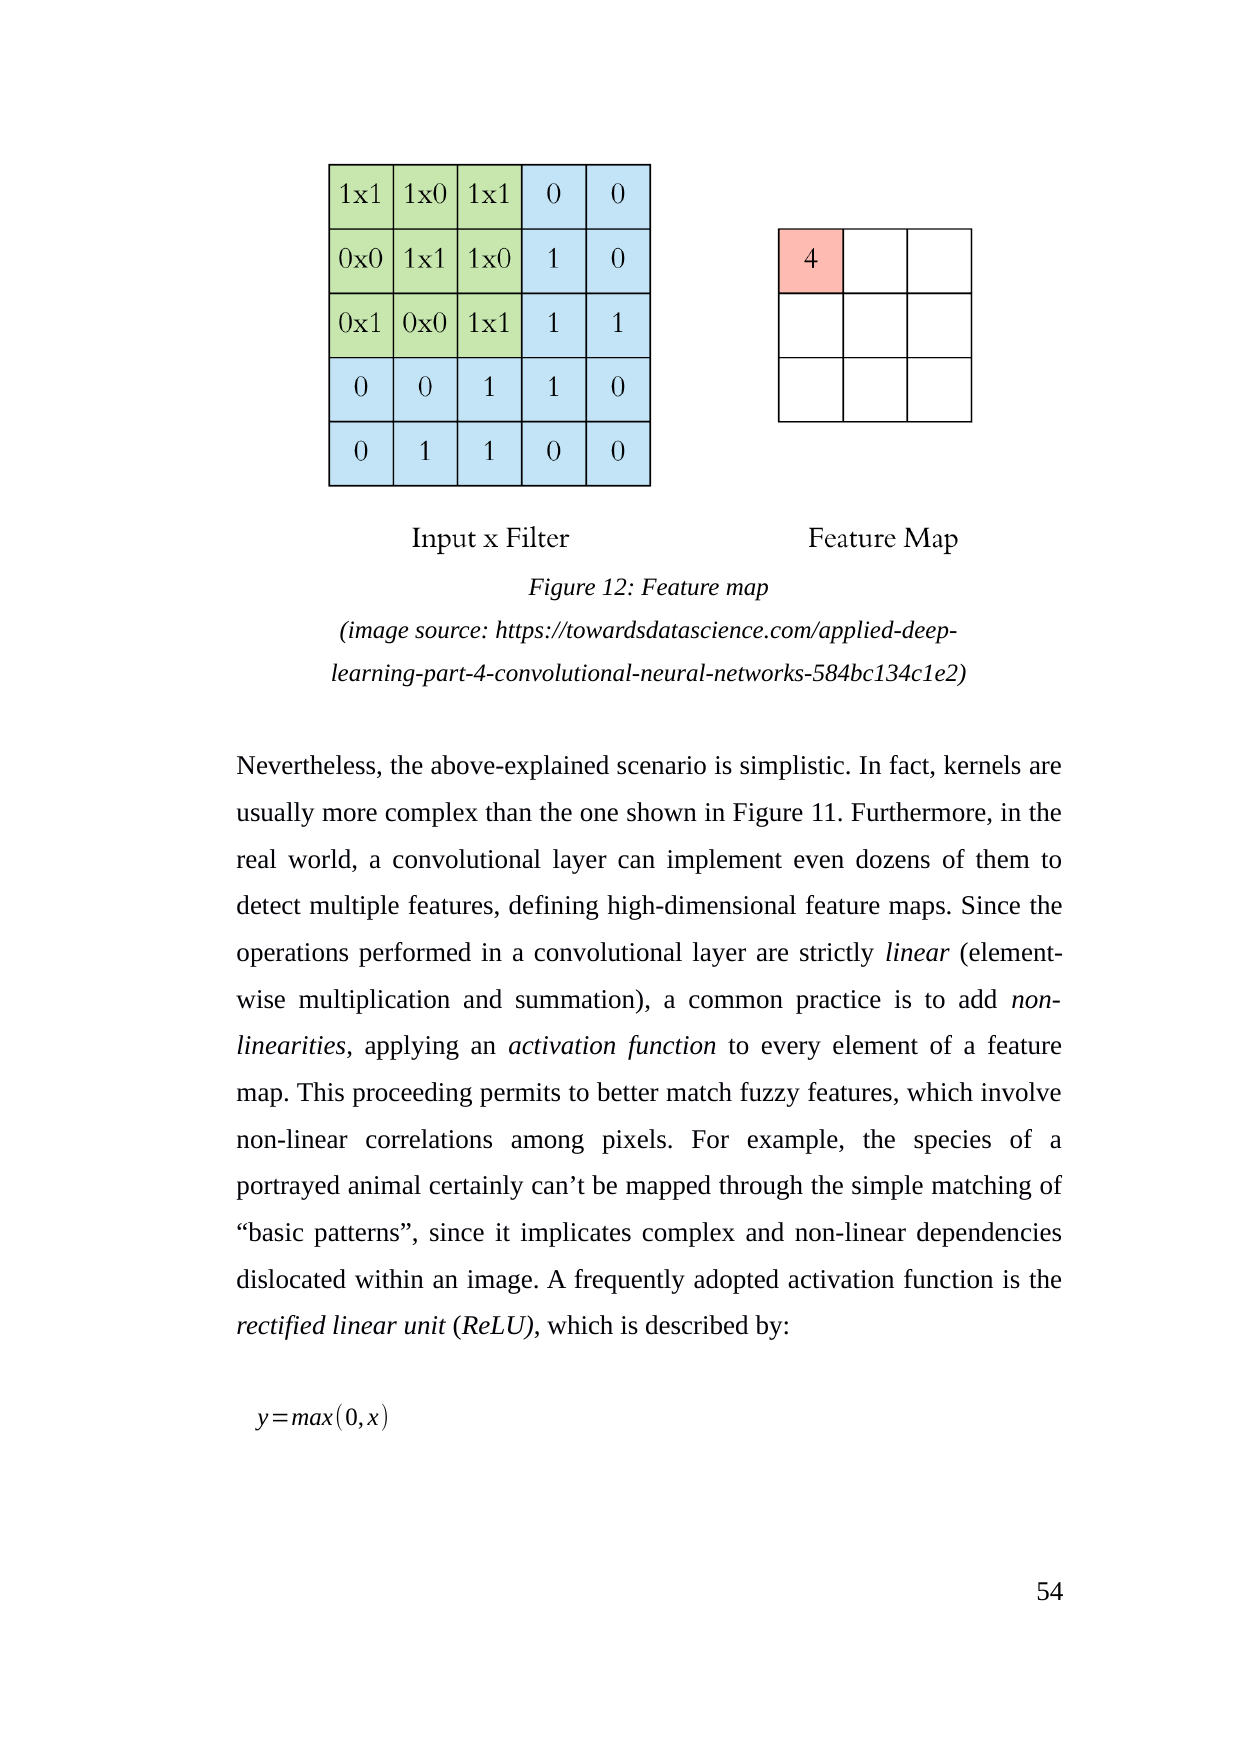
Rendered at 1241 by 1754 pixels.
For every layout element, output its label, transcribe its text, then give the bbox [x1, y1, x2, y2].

text Nevertheless, the above-explained scenario is simplistic. In fact, kernels are usually more complex than the one shown in Figure 11. Furthermore, in the real world, a convolutional layer can implement even dozens of them to detect multiple features, defining high-dimensional feature maps. Since the operations performed in a convolutional layer are strictly linear (element-wise multiplication and summation), a common practice is to add non-linearities, applying an activation function to every element of a feature map. This proceeding permits to better match fuzzy features, which involve non-linear correlations among pixels. For example, the species of a portrayed animal certainly can’t be mapped through the simple matching of “basic patterns”, since it implicates complex and non-linear dependencies dislocated within an image. A frequently adopted activation function is the rectified linear unit (ReLU), which is described by: [236, 749, 1063, 1341]
picture [323, 160, 977, 558]
text Figure 12: Feature map (image source: https://towardsdatascience.com/applied-deep-learning-part-4-convolutional-neural-networks-584bc134c1e2) [323, 558, 976, 687]
